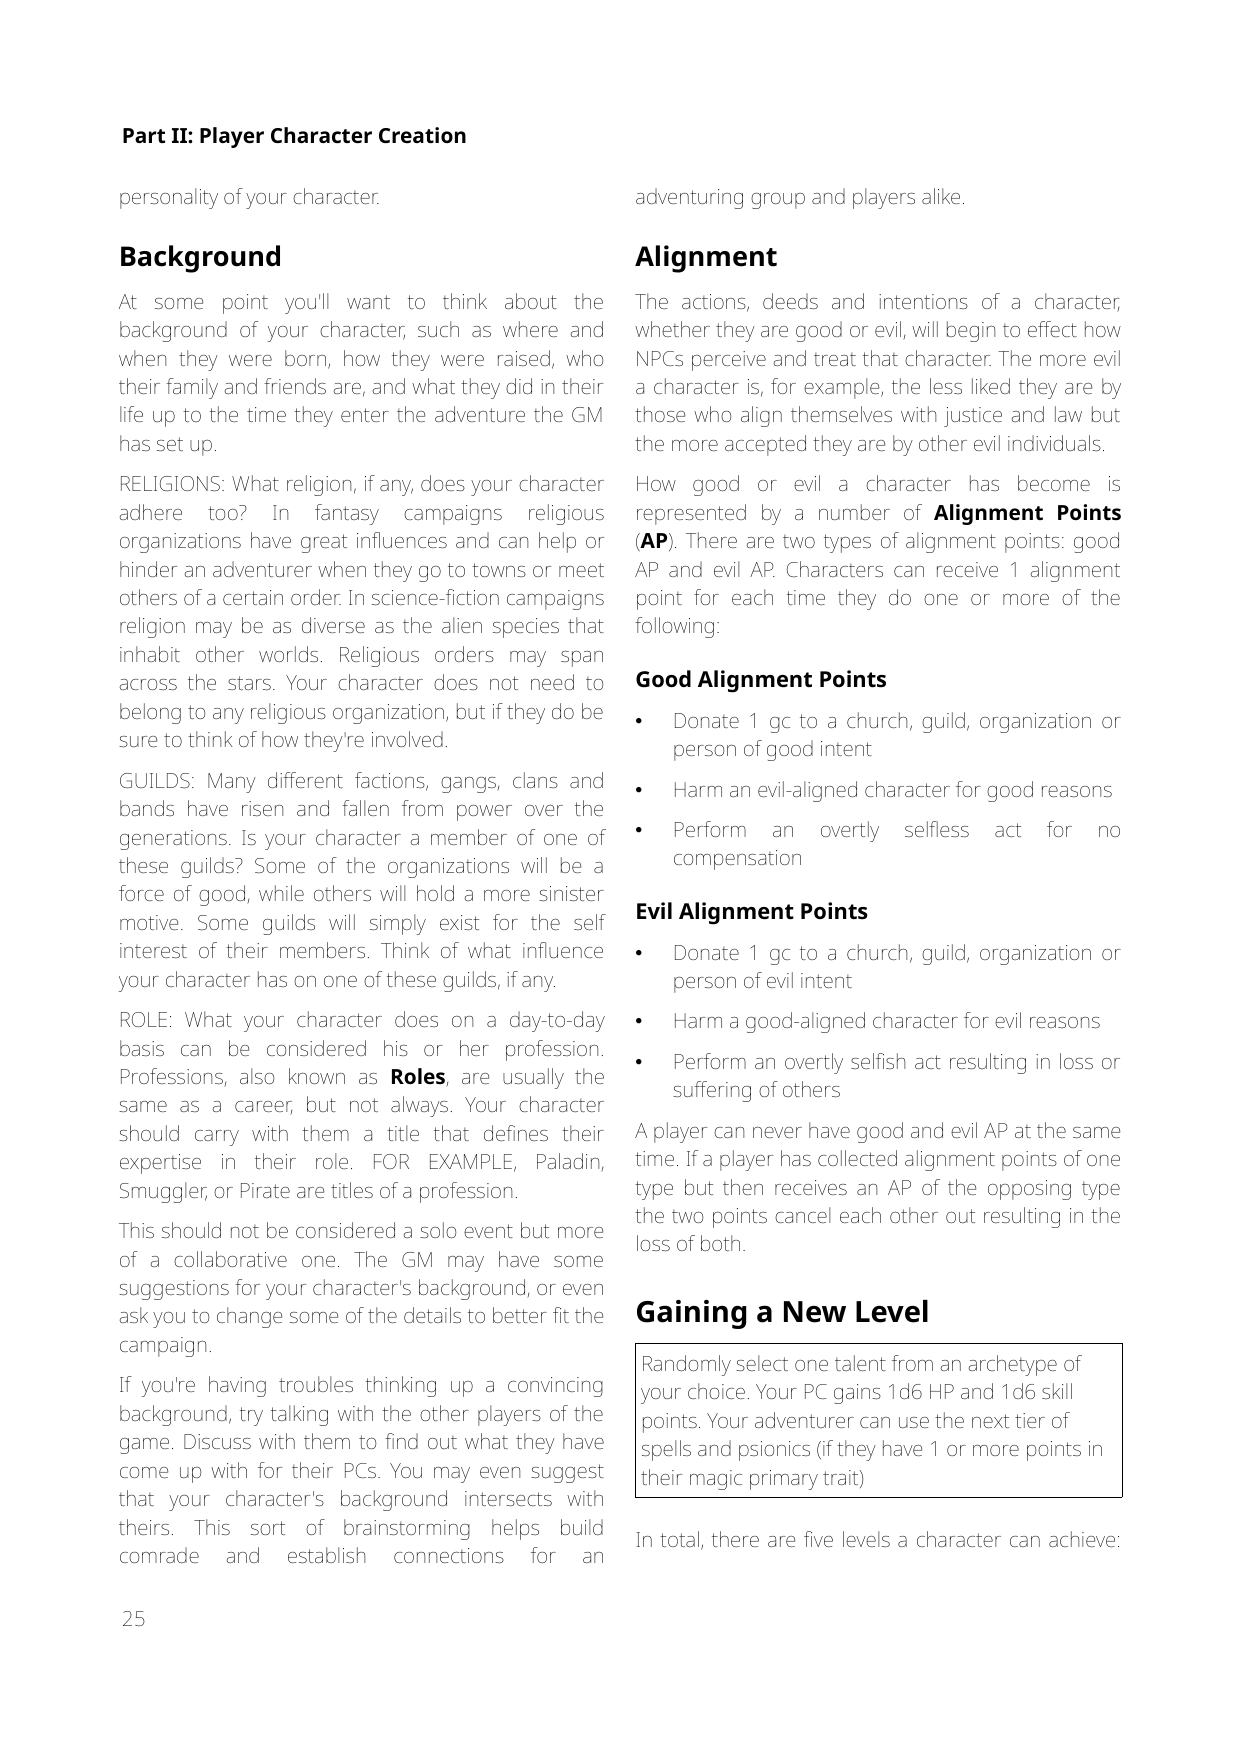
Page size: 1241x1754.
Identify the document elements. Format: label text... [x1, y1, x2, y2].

text The actions, deeds and intentions of a character, whether they are good or evil, will begin to effect how NPCs perceive and treat that character. The more evil a character is, for example, the less liked they are by those who align themselves with justice and law but the more accepted they are by other evil individuals. [635, 287, 1122, 457]
text Good Alignment Points [635, 664, 1122, 694]
text At some point you'll want to think about the background of your character, such as where and when they were born, how they were raised, who their family and friends are, and what they did in their life up to the time they enter the adventure the GM has set up. [118, 287, 605, 457]
text personality of your character. [118, 182, 605, 211]
list Harm a good-aligned character for evil reasons [635, 1007, 1122, 1035]
text RELIGIONS: What religion, if any, does your character adhere too? In fantasy campaigns religious organizations have great influences and can help or hinder an adventurer when they go to towns or meet others of a certain order. In science-fiction campaigns religion may be as diverse as the alien species that inhabit other worlds. Religious orders may span across the stars. Your character does not need to belong to any religious organization, but if they do be sure to think of how they're involved. [118, 469, 605, 754]
text This should not be considered a solo event but more of a collaborative one. The GM may have some suggestions for your character's background, or even ask you to change some of the details to better fit the campaign. [118, 1216, 605, 1358]
text A player can never have good and evil AP at the same time. If a player has collected alignment points of one type but then receives an AP of the opposing type the two points cancel each other out resulting in the loss of both. [635, 1116, 1122, 1258]
subtitle Alignment [635, 237, 1122, 274]
list Donate 1 gc to a church, guild, organization or person of evil intent [635, 938, 1122, 994]
subtitle Gaining a New Level [635, 1291, 1122, 1331]
text Evil Alignment Points [635, 896, 1122, 926]
text In total, there are five levels a character can achieve: [635, 1498, 1122, 1554]
list Harm an evil-aligned character for good reasons [635, 775, 1122, 803]
table_header Randomly select one talent from an archetype of your choice. Your PC gains 1d6 HP and 1d6 skill points. Your adventurer can use the next tier of spells and psionics (if they have 1 or more points in their magic primary trait) [636, 1344, 1122, 1497]
text ROLE: What your character does on a day-to-day basis can be considered his or her profession. Professions, also known as Roles, are usually the same as a career, but not always. Your character should carry with them a title that defines their expertise in their role. FOR EXAMPLE, Paladin, Smuggler, or Pirate are titles of a profession. [118, 1005, 605, 1204]
subtitle Background [118, 237, 605, 274]
text How good or evil a character has become is represented by a number of Alignment Points (AP). There are two types of alignment points: good AP and evil AP. Characters can receive 1 alignment point for each time they do one or more of the following: [635, 469, 1122, 640]
text GUILDS: Many different factions, gangs, clans and bands have risen and fallen from power over the generations. Is your character a member of one of these guilds? Some of the organizations will be a force of good, while others will hold a more sinister motive. Some guilds will simply exist for the self interest of their members. Think of what influence your character has on one of these guilds, if any. [118, 766, 605, 993]
text If you're having troubles thinking up a convincing background, try talking with the other players of the game. Discuss with them to find out what they have come up with for their PCs. You may even suggest that your character's background intersects with theirs. This sort of brainstorming helps build comrade and establish connections for an [118, 1371, 605, 1569]
list Donate 1 gc to a church, guild, organization or person of good intent [635, 706, 1122, 763]
text adventuring group and players alike. [635, 182, 1122, 211]
list Perform an overtly selfless act for no compensation [635, 815, 1122, 872]
list Perform an overtly selfish act resulting in loss or suffering of others [635, 1047, 1122, 1104]
